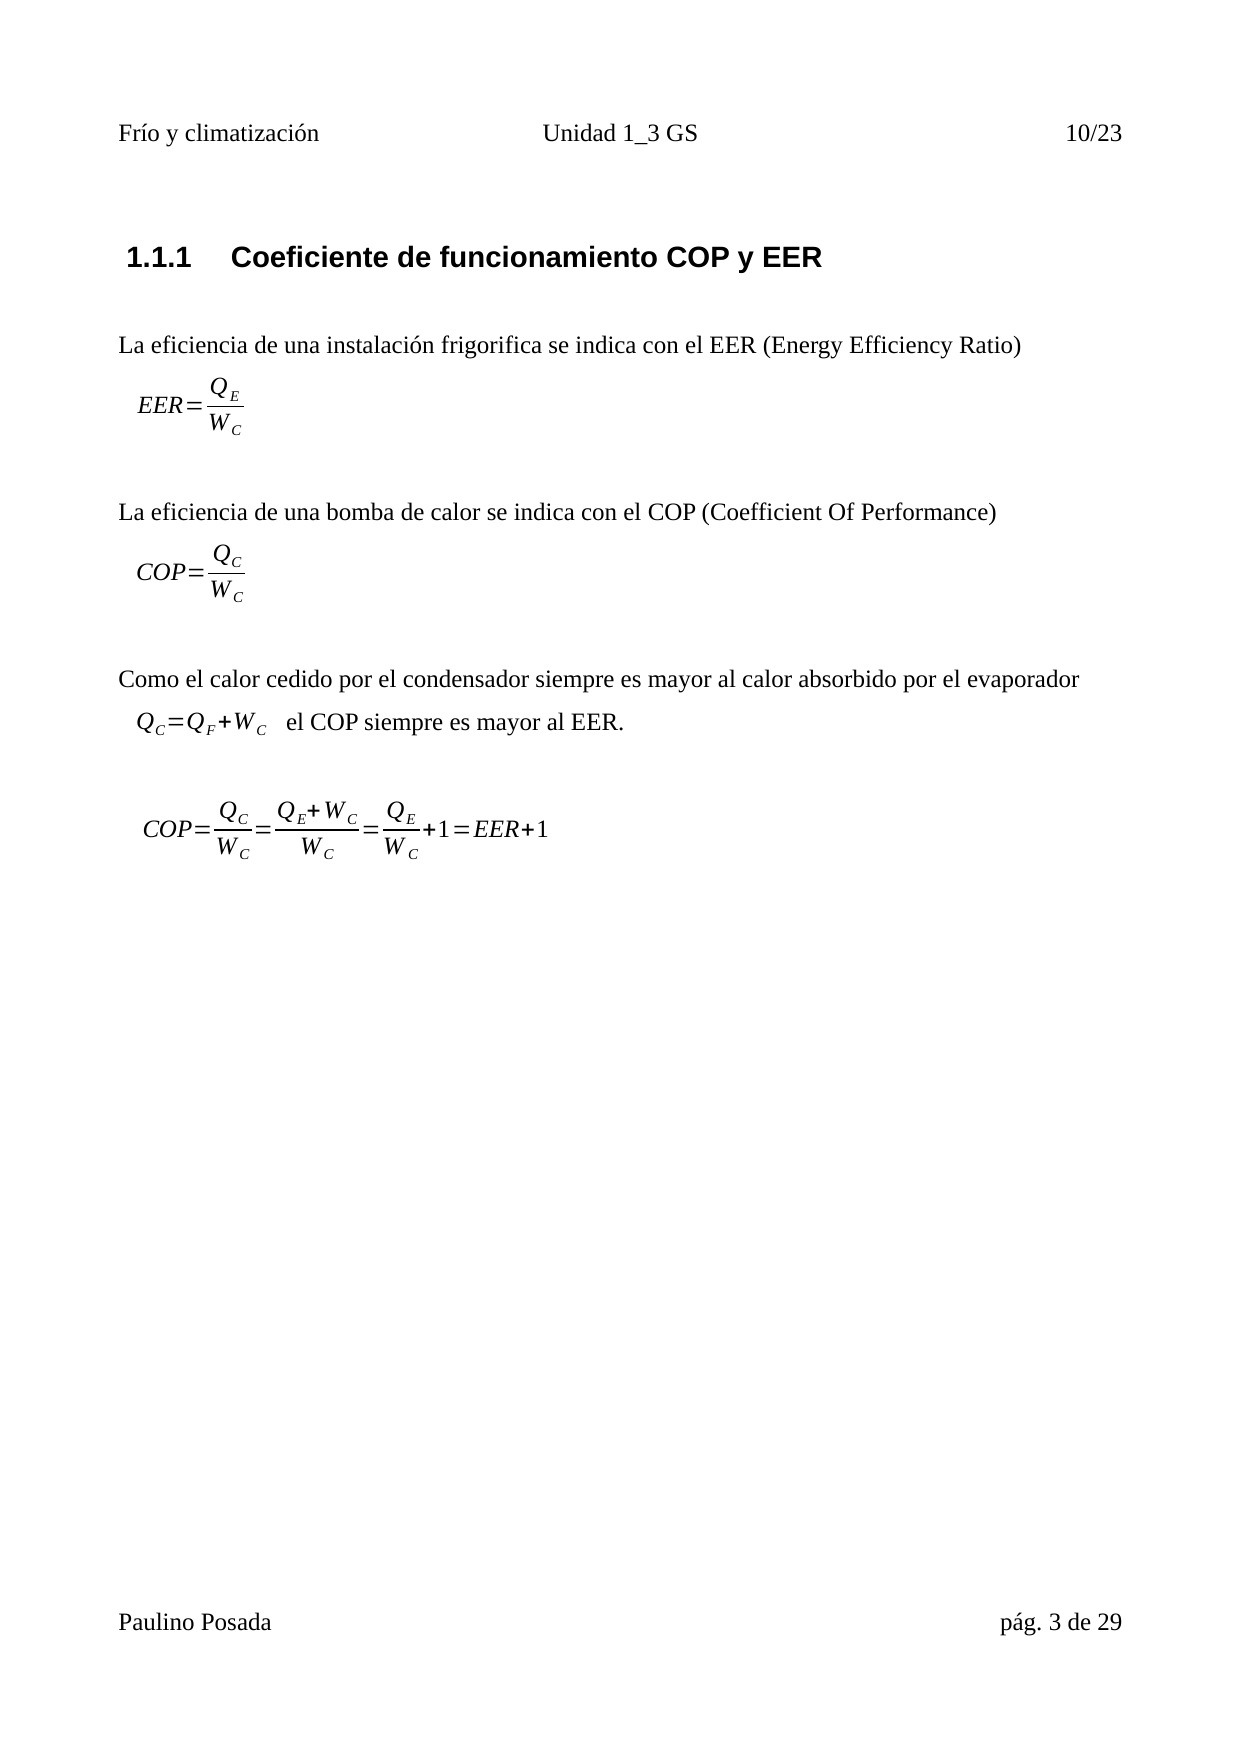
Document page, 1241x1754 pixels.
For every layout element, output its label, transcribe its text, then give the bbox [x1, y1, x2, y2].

subtitle Coeficiente de funcionamiento COP y EER [118, 240, 1122, 274]
text La eficiencia de una bomba de calor se indica con el COP (Coefficient Of Performance) [118, 497, 1122, 525]
text el COP siempre es mayor al EER. [118, 707, 1122, 739]
text Como el calor cedido por el condensador siempre es mayor al calor absorbido por el evaporador [118, 664, 1122, 692]
text La eficiencia de una instalación frigorifica se indica con el EER (Energy Efficiency Ratio) [118, 330, 1122, 358]
